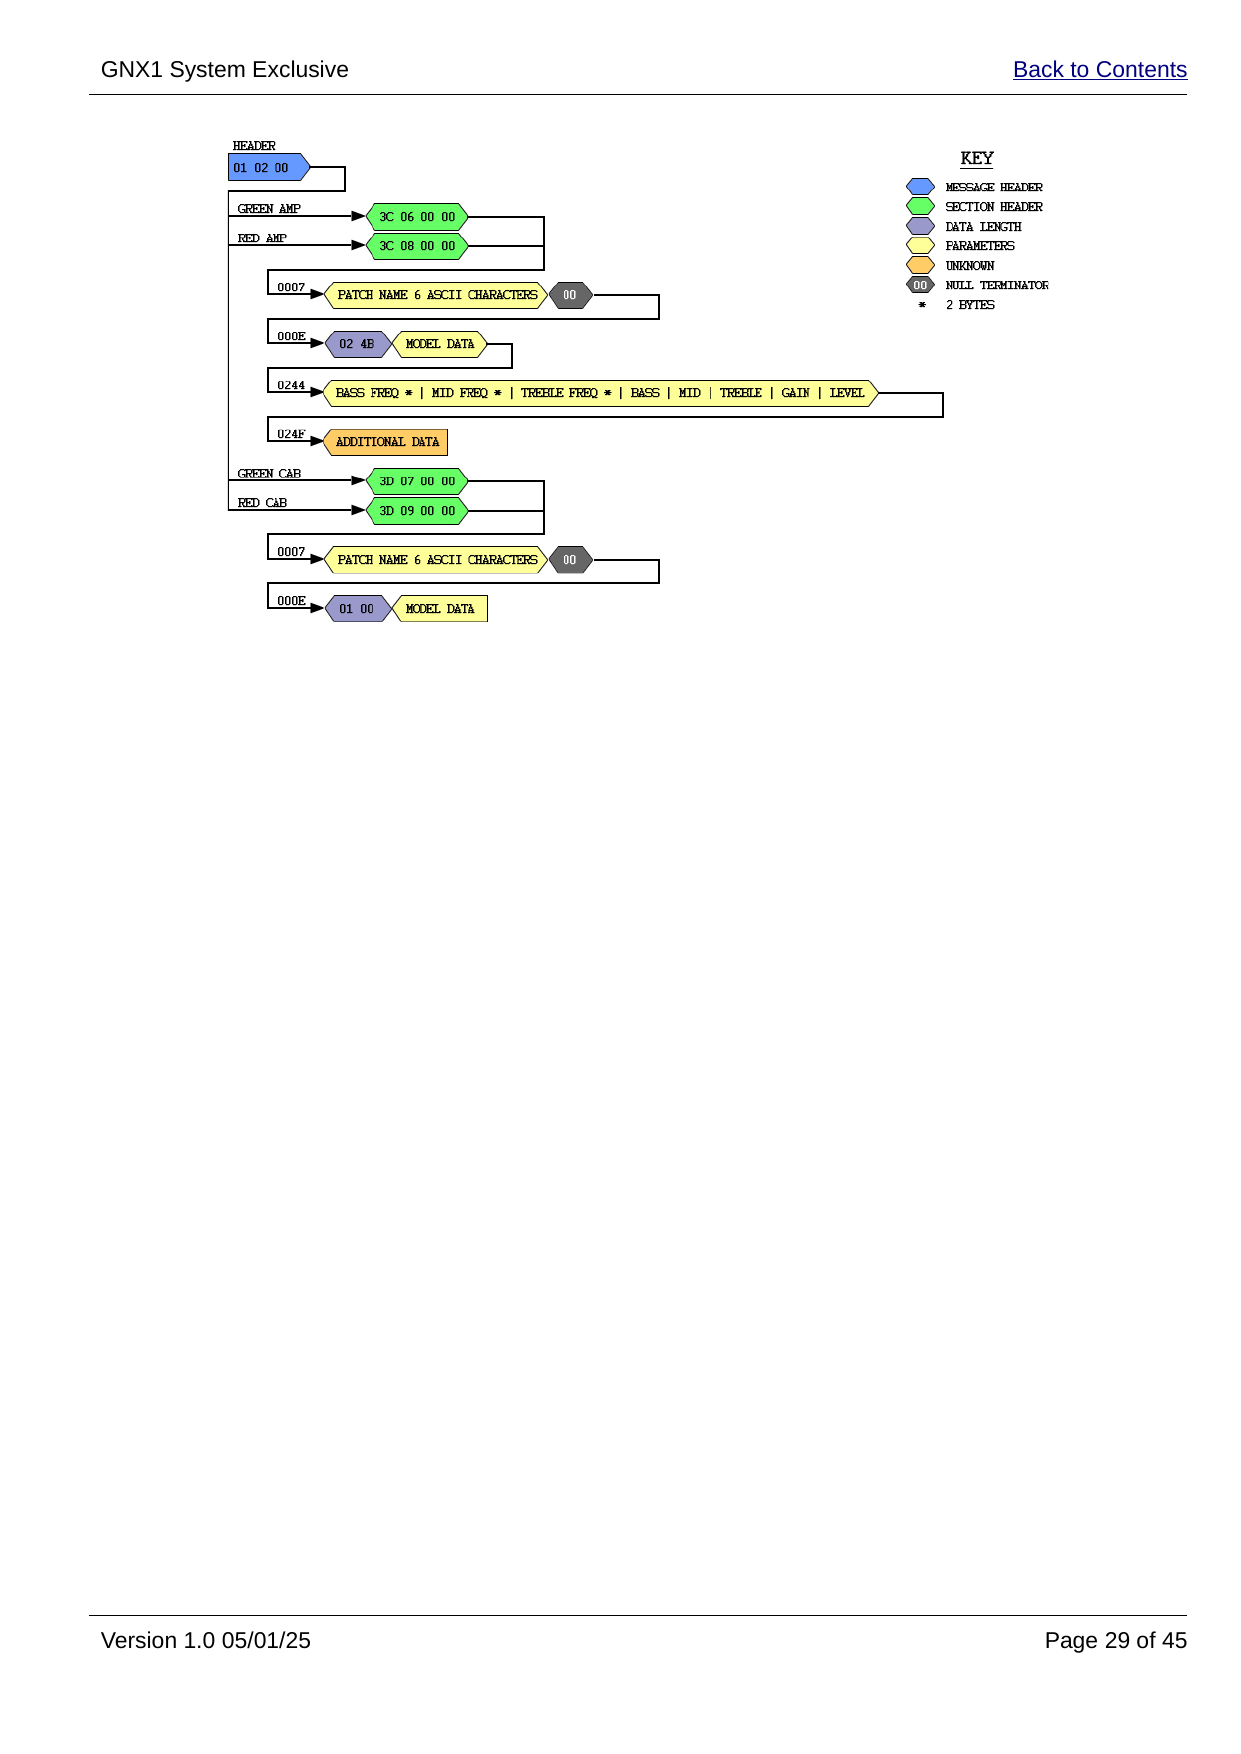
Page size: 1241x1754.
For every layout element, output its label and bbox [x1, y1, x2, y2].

picture [227, 141, 1049, 622]
